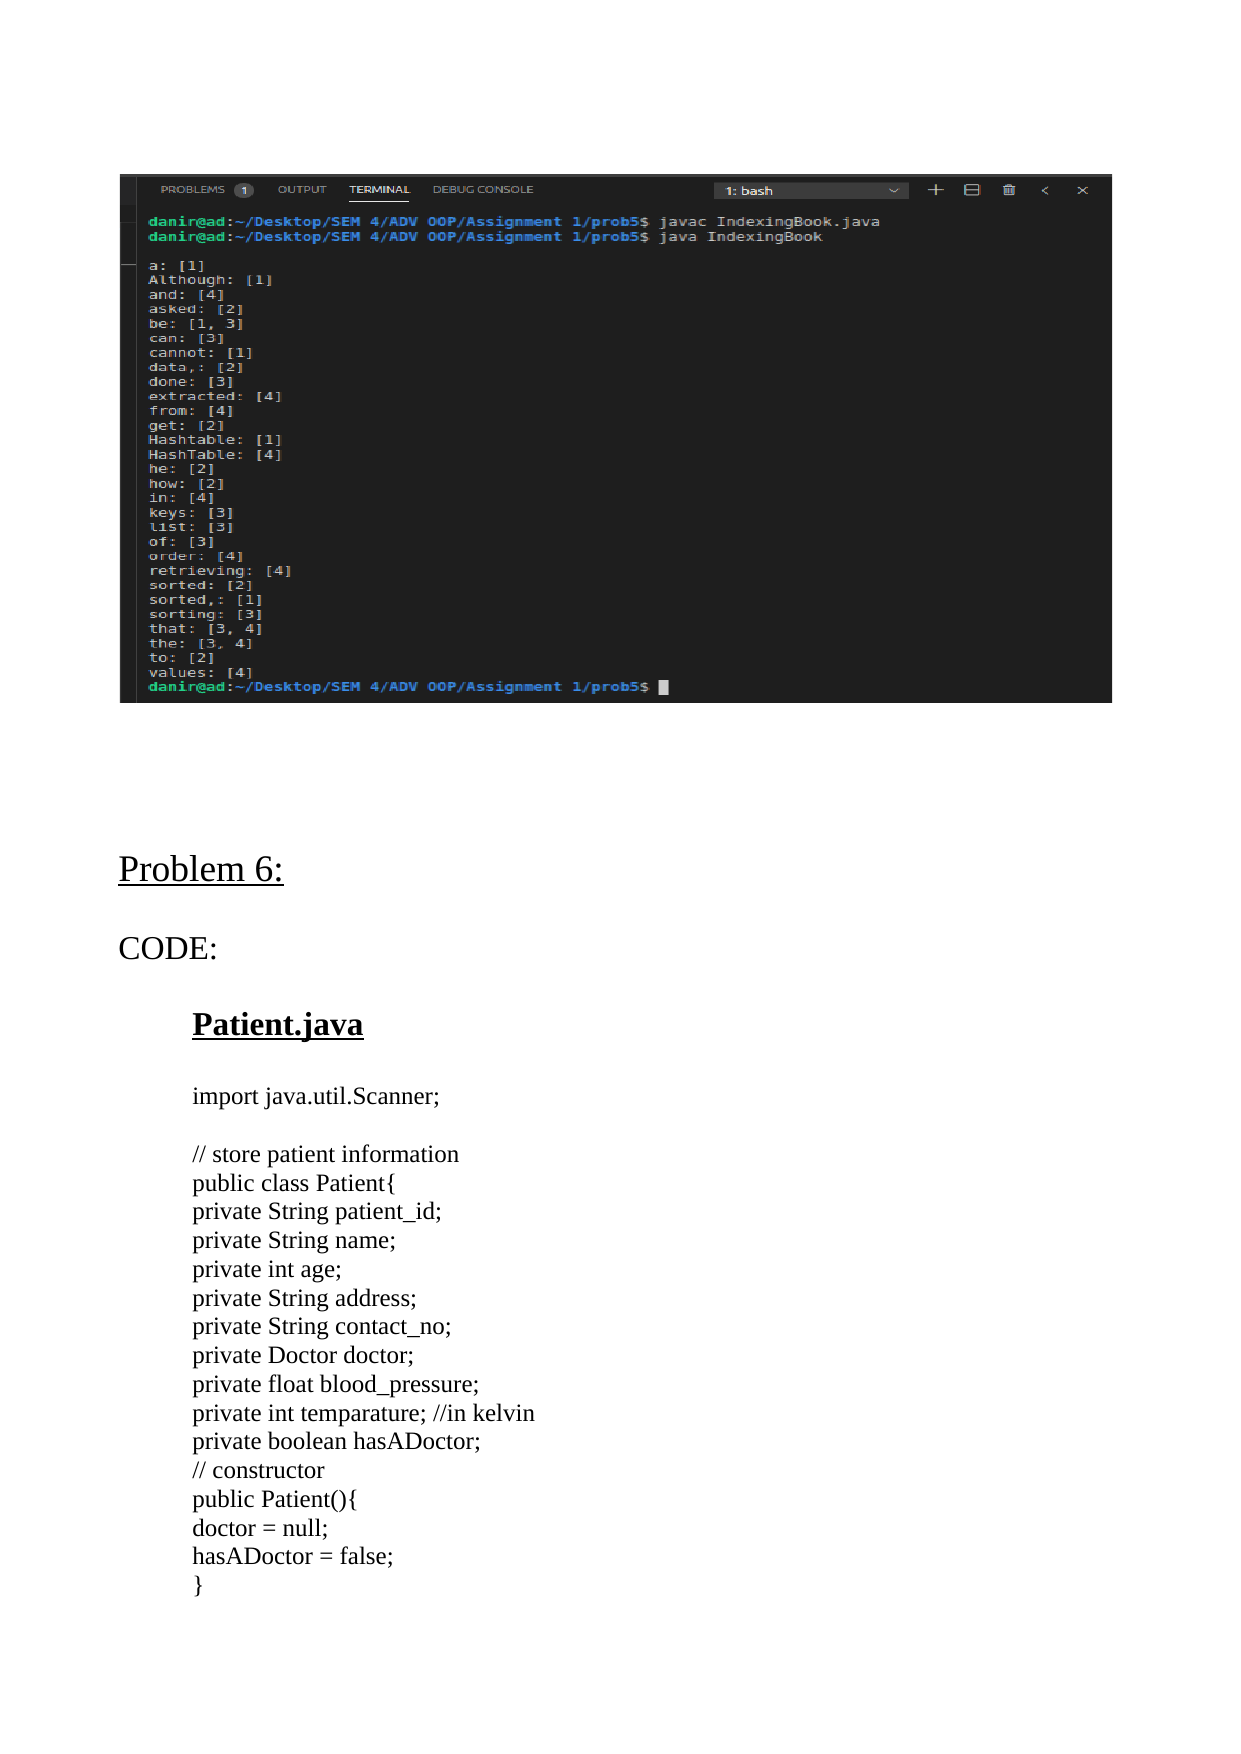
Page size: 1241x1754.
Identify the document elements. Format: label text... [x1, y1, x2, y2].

text public class Patient{ [118, 1168, 1122, 1196]
text Patient.java [118, 1005, 1122, 1043]
text Problem 6: [118, 847, 1122, 890]
text // constructor [118, 1455, 1122, 1484]
text import java.util.Scanner; [118, 1081, 1122, 1110]
text CODE: [118, 928, 1122, 966]
text hasADoctor = false; [118, 1541, 1122, 1570]
text public Patient(){ [118, 1484, 1122, 1513]
text private String address; [118, 1283, 1122, 1311]
text doctor = null; [118, 1513, 1122, 1541]
text private Doctor doctor; [118, 1340, 1122, 1369]
text private int temparature; //in kelvin [118, 1398, 1122, 1426]
text } [118, 1570, 1122, 1599]
text private float blood_pressure; [118, 1369, 1122, 1398]
text private int age; [118, 1254, 1122, 1283]
text // store patient information [118, 1139, 1122, 1168]
text private String name; [118, 1225, 1122, 1254]
text private boolean hasADoctor; [118, 1426, 1122, 1455]
text private String contact_no; [118, 1311, 1122, 1340]
text private String patient_id; [118, 1196, 1122, 1225]
